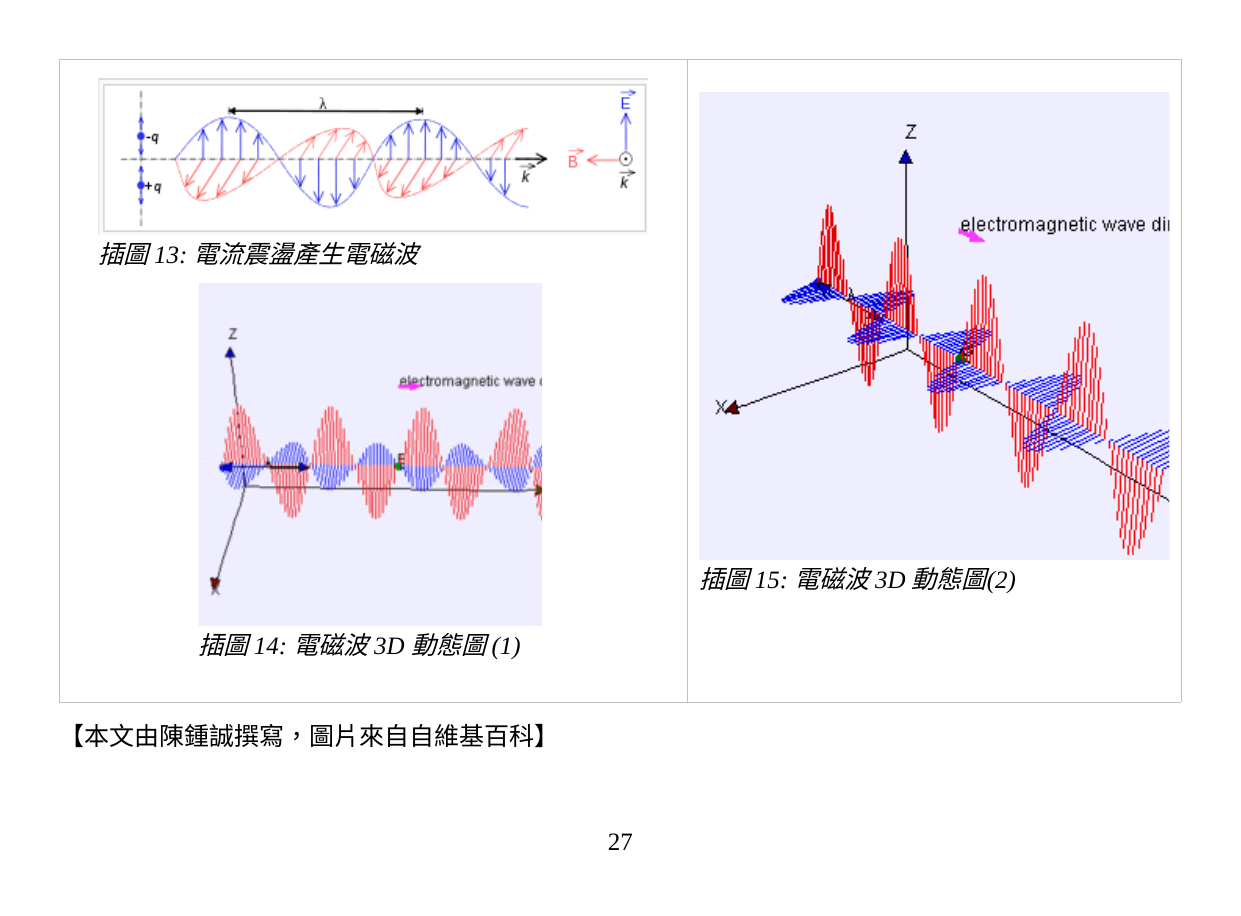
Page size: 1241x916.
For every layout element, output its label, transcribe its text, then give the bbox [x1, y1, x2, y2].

text 【本文由陳鍾誠撰寫，圖片來自自維基百科】 [59, 716, 1181, 753]
table_header [688, 60, 1181, 559]
table_header [60, 60, 687, 77]
picture [98, 77, 648, 235]
picture [699, 92, 1170, 560]
table_header [688, 560, 1181, 702]
table_header [60, 78, 687, 702]
picture [198, 283, 543, 626]
